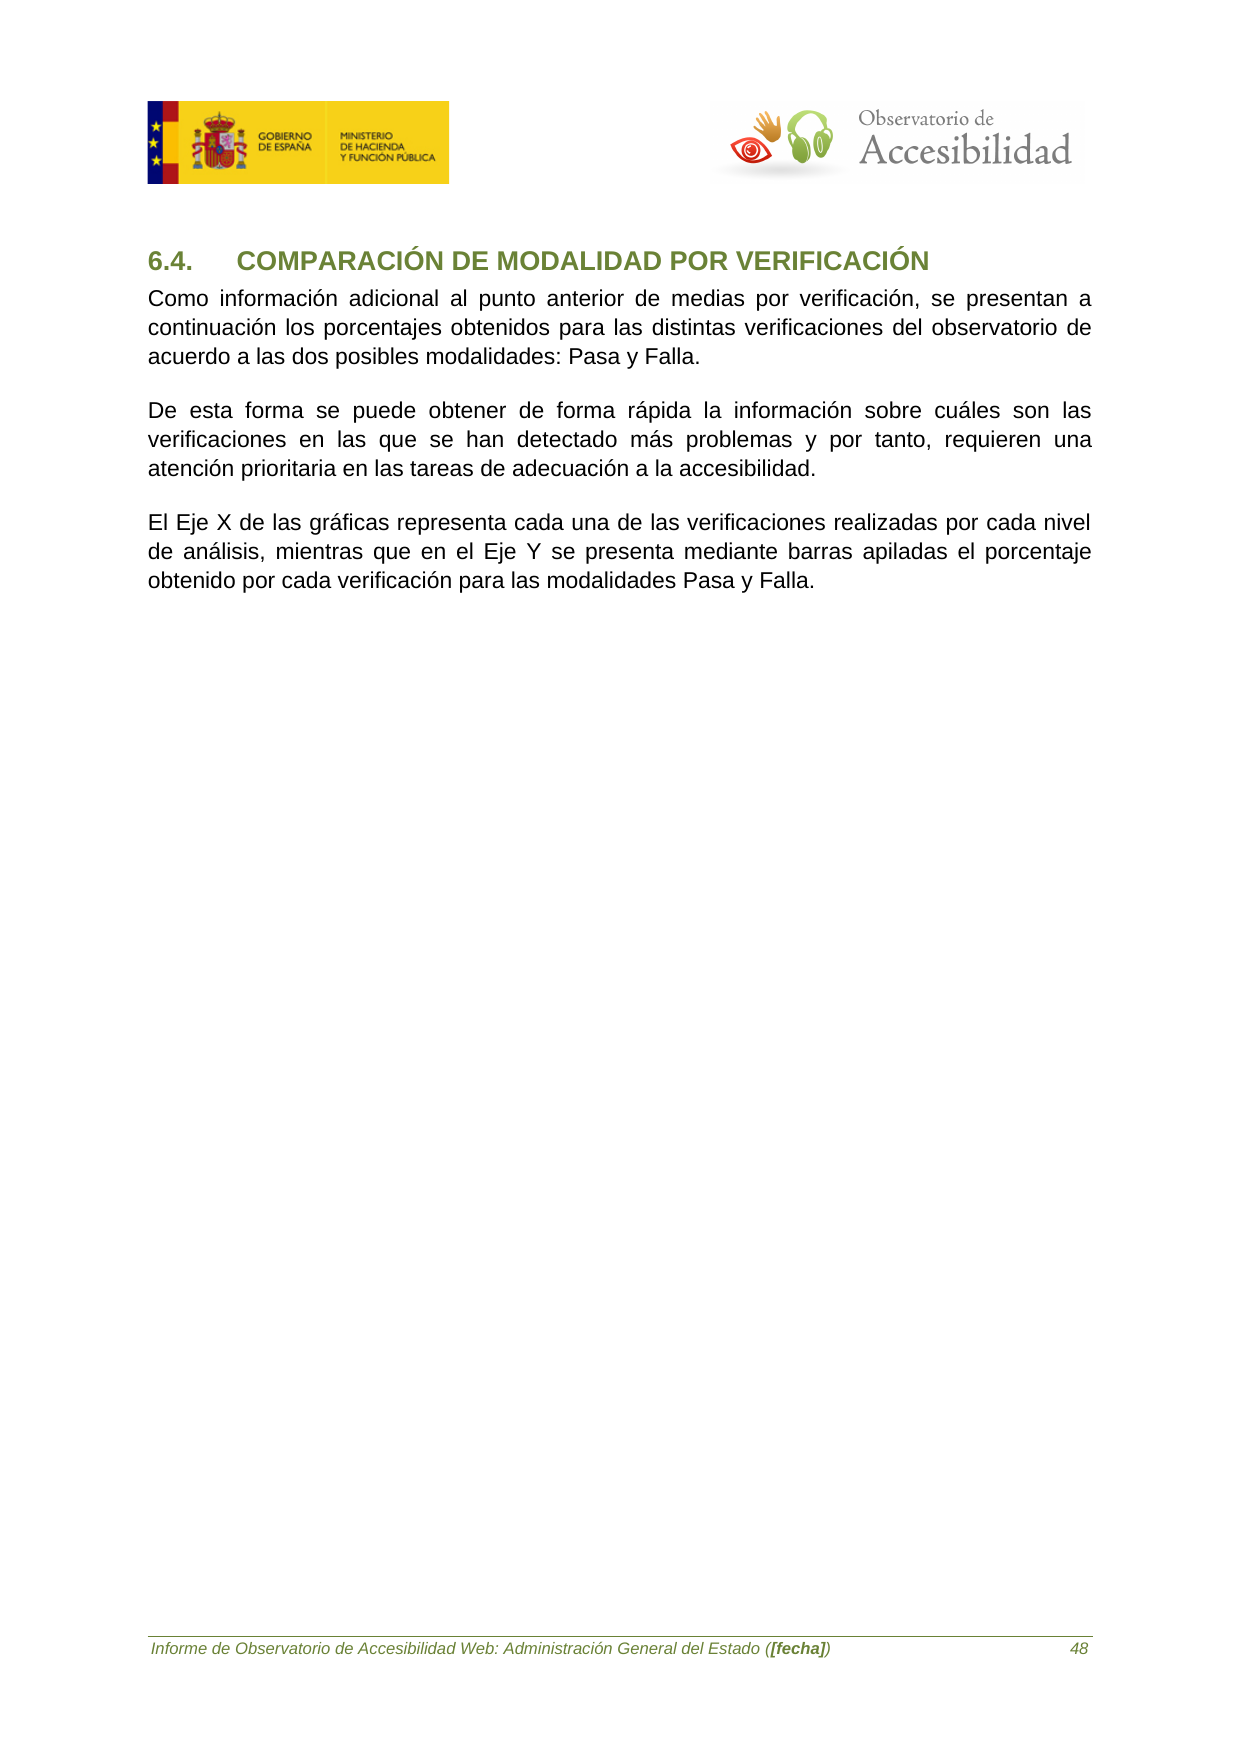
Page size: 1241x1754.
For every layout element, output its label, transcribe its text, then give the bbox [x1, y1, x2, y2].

subtitle Comparación de Modalidad por Verificación [148, 245, 1092, 276]
picture [147, 101, 450, 184]
text De esta forma se puede obtener de forma rápida la información sobre cuáles son las verificaciones en las que se han detectado más problemas y por tanto, requieren una atención prioritaria en las tareas de adecuación a la accesibilidad. [148, 397, 1092, 481]
text Como información adicional al punto anterior de medias por verificación, se presentan a continuación los porcentajes obtenidos para las distintas verificaciones del observatorio de acuerdo a las dos posibles modalidades: Pasa y Falla. [148, 285, 1092, 369]
text El Eje X de las gráficas representa cada una de las verificaciones realizadas por cada nivel de análisis, mientras que en el Eje Y se presenta mediante barras apiladas el porcentaje obtenido por cada verificación para las modalidades Pasa y Falla. [148, 509, 1092, 593]
picture [710, 101, 1086, 184]
